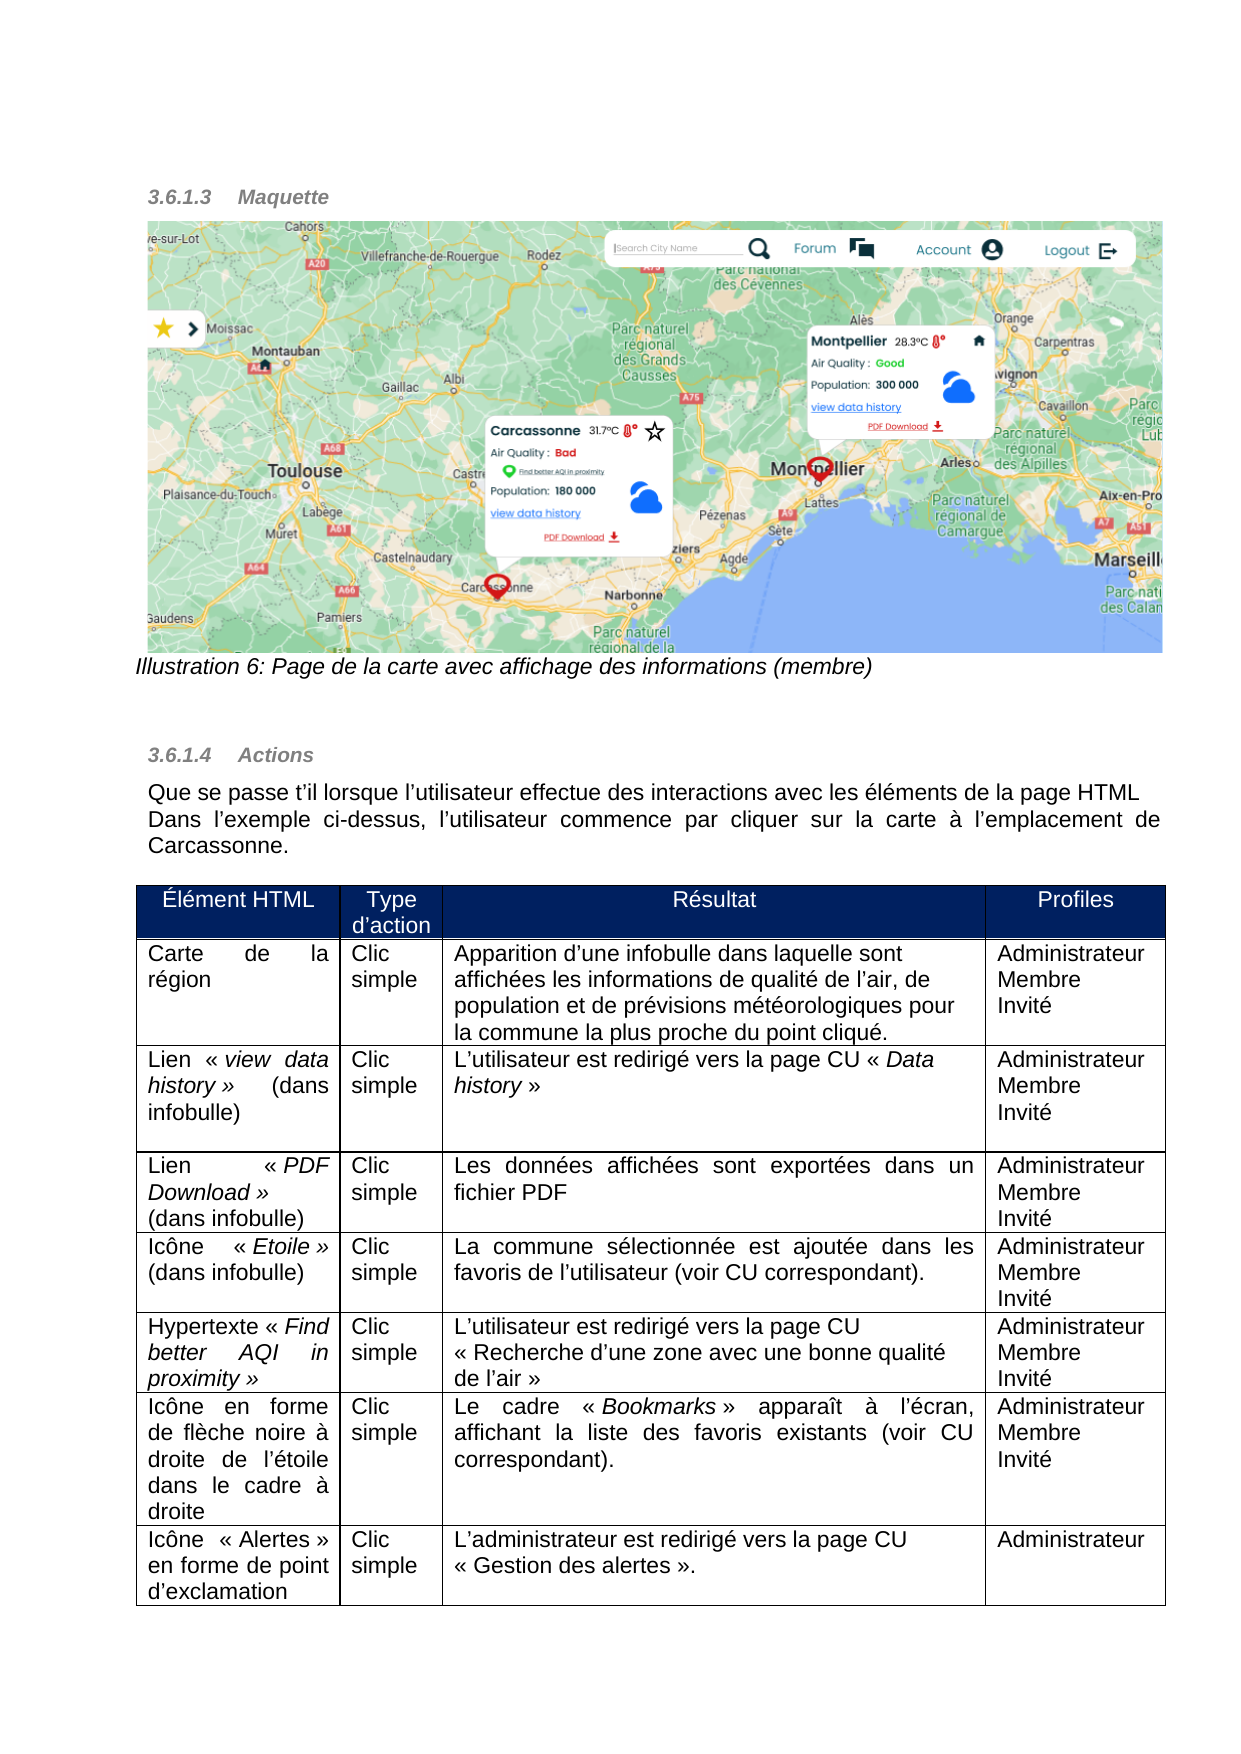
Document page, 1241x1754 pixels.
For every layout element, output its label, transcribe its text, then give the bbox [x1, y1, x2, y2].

table_header Résultat [443, 886, 985, 938]
table_cell Apparition d’une infobulle dans laquelle sont affichées les informations de qualité de l’air, de population et de prévisions météorologiques pour la commune la plus proche du point cliqué. [443, 940, 985, 1045]
table_header Élément HTML [137, 886, 339, 938]
subtitle Maquette [148, 185, 1162, 209]
table_cell Lien « PDF Download » (dans infobulle) [137, 1153, 339, 1232]
table_cell Lien « view data history » (dans infobulle) [137, 1046, 339, 1151]
table_cell L’administrateur est redirigé vers la page CU « Gestion des alertes ». [443, 1526, 985, 1605]
subtitle Actions [148, 743, 1162, 767]
table_header Type d’action [341, 886, 442, 938]
table_cell Administrateur Membre Invité [986, 1233, 1165, 1312]
table_header Profiles [986, 886, 1165, 938]
table_cell Administrateur Membre Invité [986, 1153, 1165, 1232]
table_cell Le cadre « Bookmarks » apparaît à l’écran, affichant la liste des favoris existants (voir CU correspondant). [443, 1393, 985, 1524]
text Dans l’exemple ci-dessus, l’utilisateur commence par cliquer sur la carte à l’emplacement de Carcassonne. [148, 806, 1162, 858]
table_cell La commune sélectionnée est ajoutée dans les favoris de l’utilisateur (voir CU correspondant). [443, 1233, 985, 1312]
table_cell Icône « Alertes » en forme de point d’exclamation [137, 1526, 339, 1605]
text Que se passe t’il lorsque l’utilisateur effectue des interactions avec les éléments de la page HTML [148, 779, 1162, 806]
table_cell Administrateur Membre Invité [986, 1393, 1165, 1524]
table_cell Clic simple [341, 1526, 442, 1605]
table_cell Clic simple [341, 1313, 442, 1392]
table_cell L’utilisateur est redirigé vers la page CU « Data history » [443, 1046, 985, 1151]
table_cell Hypertexte « Find better AQI in proximity » [137, 1313, 339, 1392]
table_cell Clic simple [341, 1046, 442, 1151]
table_cell Administrateur Membre Invité [986, 1313, 1165, 1392]
picture [147, 221, 1163, 653]
table_cell Les données affichées sont exportées dans un fichier PDF [443, 1153, 985, 1232]
table_cell Administrateur Membre Invité [986, 1046, 1165, 1151]
text Illustration 6: Page de la carte avec affichage des informations (membre) [135, 222, 1175, 679]
table_cell Clic simple [341, 940, 442, 1045]
table_cell Carte de la région [137, 940, 339, 1045]
table_cell Clic simple [341, 1233, 442, 1312]
table_cell Administrateur [986, 1526, 1165, 1605]
table_cell Clic simple [341, 1153, 442, 1232]
table_cell L’utilisateur est redirigé vers la page CU « Recherche d’une zone avec une bonne qualité de l’air » [443, 1313, 985, 1392]
table_cell Icône « Etoile » (dans infobulle) [137, 1233, 339, 1312]
table_cell Icône en forme de flèche noire à droite de l’étoile dans le cadre à droite [137, 1393, 339, 1524]
table_cell Clic simple [341, 1393, 442, 1524]
table_cell Administrateur Membre Invité [986, 940, 1165, 1045]
